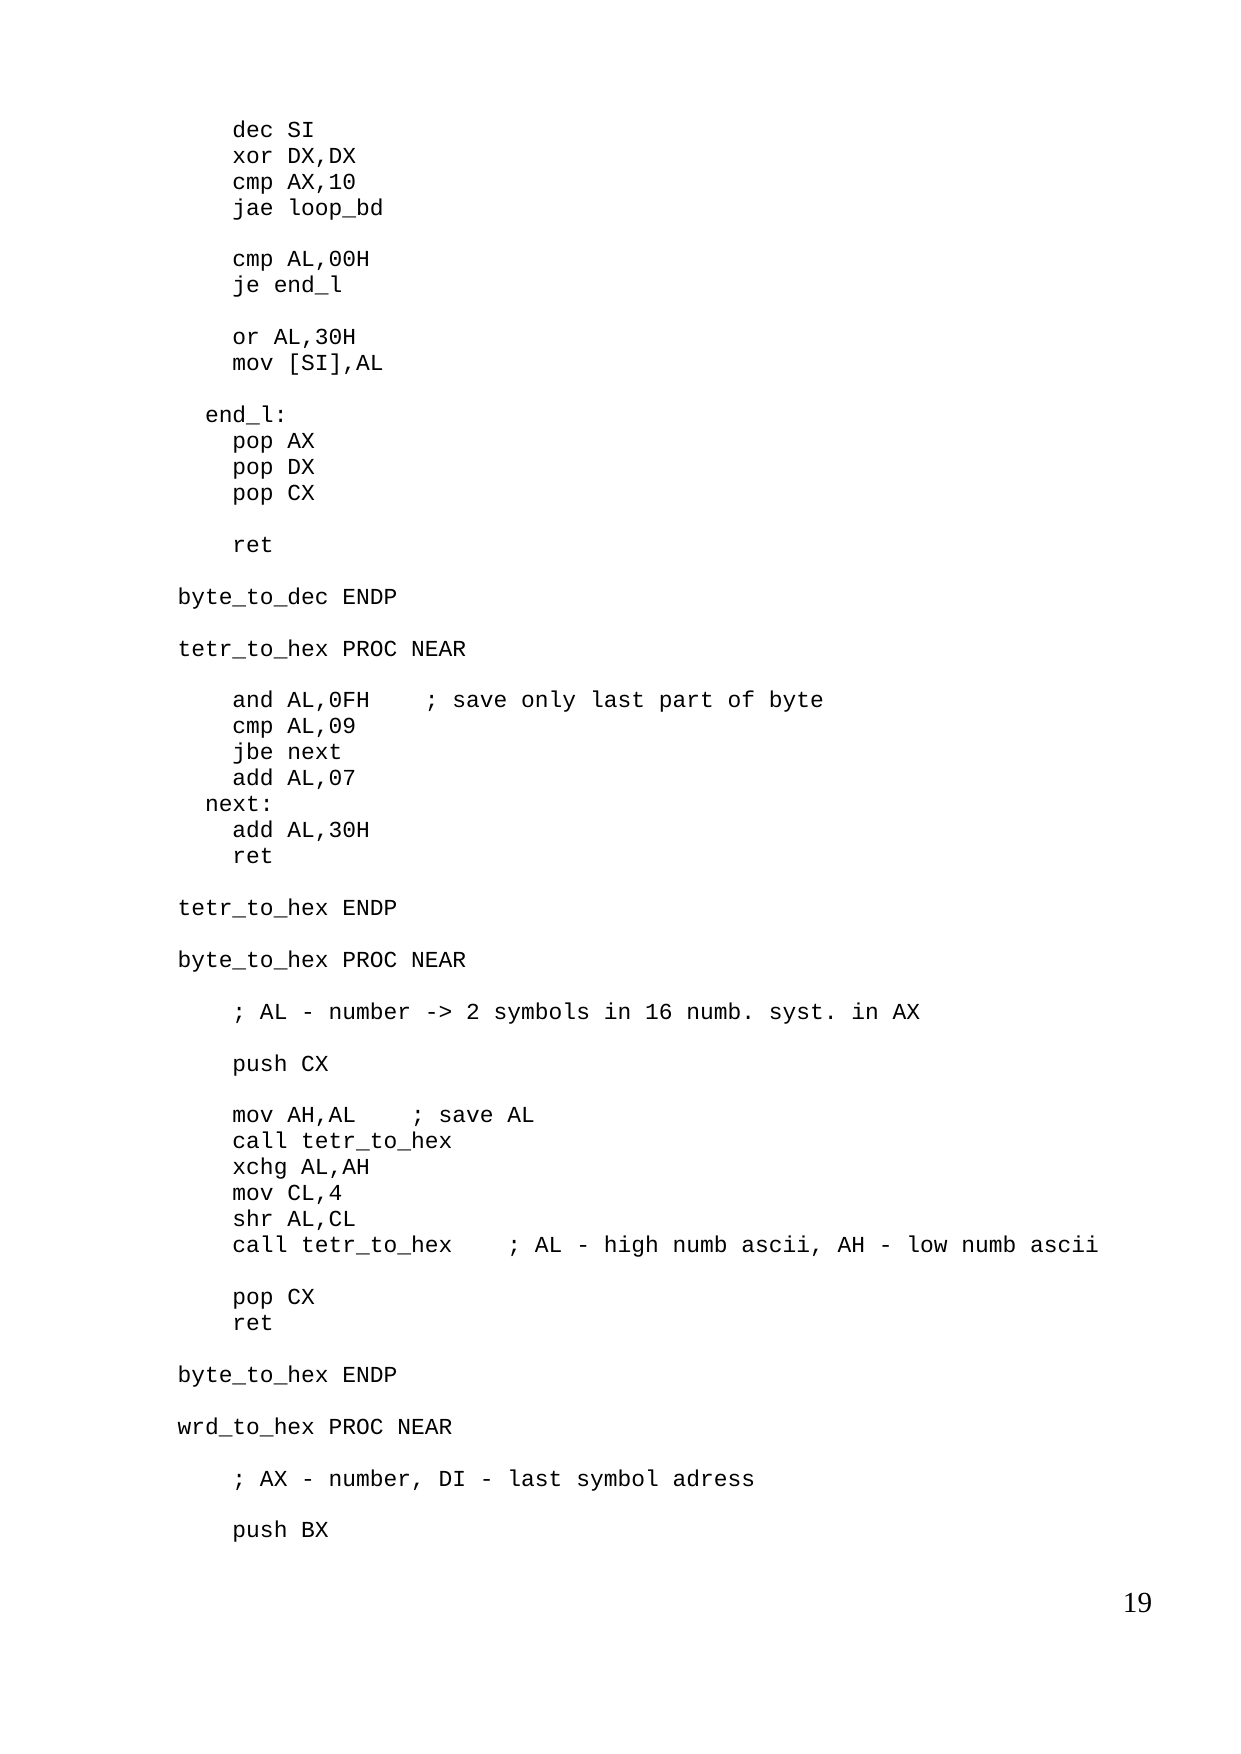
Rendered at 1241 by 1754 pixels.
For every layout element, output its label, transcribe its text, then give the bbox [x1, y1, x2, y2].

text call tetr_to_hex ; AL - high numb ascii, AH - low numb ascii [177, 1233, 1152, 1259]
text jae loop_bd [177, 196, 1152, 222]
text pop DX [177, 455, 1152, 481]
text cmp AL,09 [177, 715, 1152, 741]
text mov [SI],AL [177, 352, 1152, 377]
text end_l: [177, 403, 1152, 429]
text ; AX - number, DI - last symbol adress [177, 1467, 1152, 1493]
text or AL,30H [177, 326, 1152, 352]
text add AL,30H [177, 818, 1152, 844]
text wrd_to_hex PROC NEAR [177, 1415, 1152, 1441]
text call tetr_to_hex [177, 1130, 1152, 1156]
text cmp AL,00H [177, 248, 1152, 274]
text mov CL,4 [177, 1182, 1152, 1207]
text pop CX [177, 481, 1152, 507]
text ret [177, 844, 1152, 870]
text ; AL - number -> 2 symbols in 16 numb. syst. in AX [177, 1000, 1152, 1026]
text mov AH,AL ; save AL [177, 1104, 1152, 1130]
text tetr_to_hex PROC NEAR [177, 637, 1152, 663]
text pop AX [177, 429, 1152, 455]
text next: [177, 792, 1152, 818]
text ret [177, 533, 1152, 559]
text ret [177, 1311, 1152, 1337]
text push BX [177, 1519, 1152, 1545]
text je end_l [177, 274, 1152, 300]
text jbe next [177, 741, 1152, 767]
text add AL,07 [177, 767, 1152, 792]
text byte_to_hex ENDP [177, 1363, 1152, 1389]
text shr AL,CL [177, 1207, 1152, 1233]
text xchg AL,AH [177, 1156, 1152, 1182]
text tetr_to_hex ENDP [177, 896, 1152, 922]
text dec SI [177, 118, 1152, 144]
text push CX [177, 1052, 1152, 1078]
text byte_to_dec ENDP [177, 585, 1152, 611]
text pop CX [177, 1285, 1152, 1311]
text byte_to_hex PROC NEAR [177, 948, 1152, 974]
text and AL,0FH ; save only last part of byte [177, 689, 1152, 715]
text cmp AX,10 [177, 170, 1152, 196]
text xor DX,DX [177, 144, 1152, 170]
